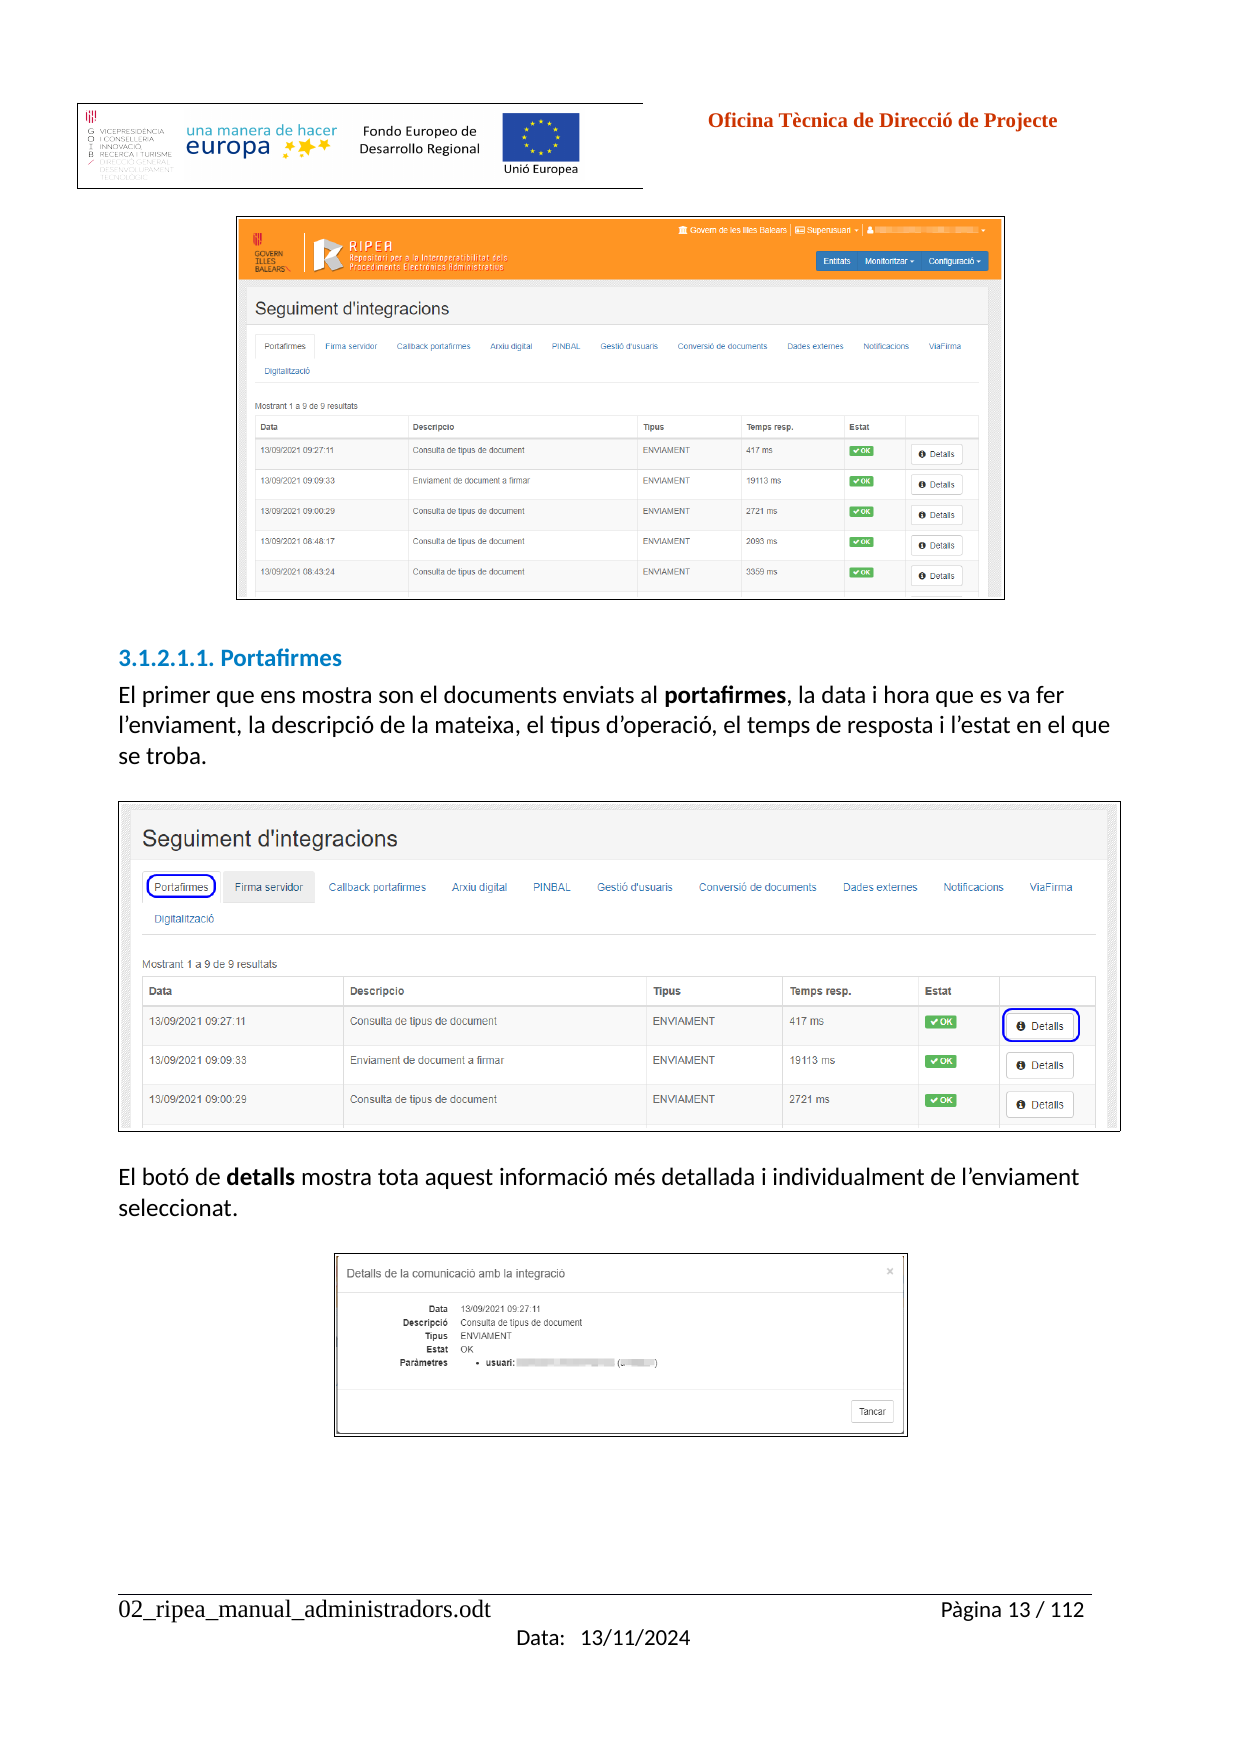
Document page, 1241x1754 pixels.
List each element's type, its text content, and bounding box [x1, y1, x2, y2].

picture [121, 804, 1117, 1128]
picture [184, 108, 585, 182]
picture [82, 108, 178, 182]
picture [336, 1256, 904, 1434]
text El primer que ens mostra son el documents enviats al portafirmes, la data i hora que es va fer l’enviament, la descripció de la mateixa, el tipus d’operació, el temps de resposta i l’estat en el que se troba. [118, 679, 1122, 771]
text El botó de detalls mostra tota aquest informació més detallada i individualment de l’enviament seleccionat. [118, 1161, 1122, 1222]
subtitle 3.1.2.1.1. Portafirmes [118, 642, 1122, 673]
picture [238, 219, 1002, 597]
